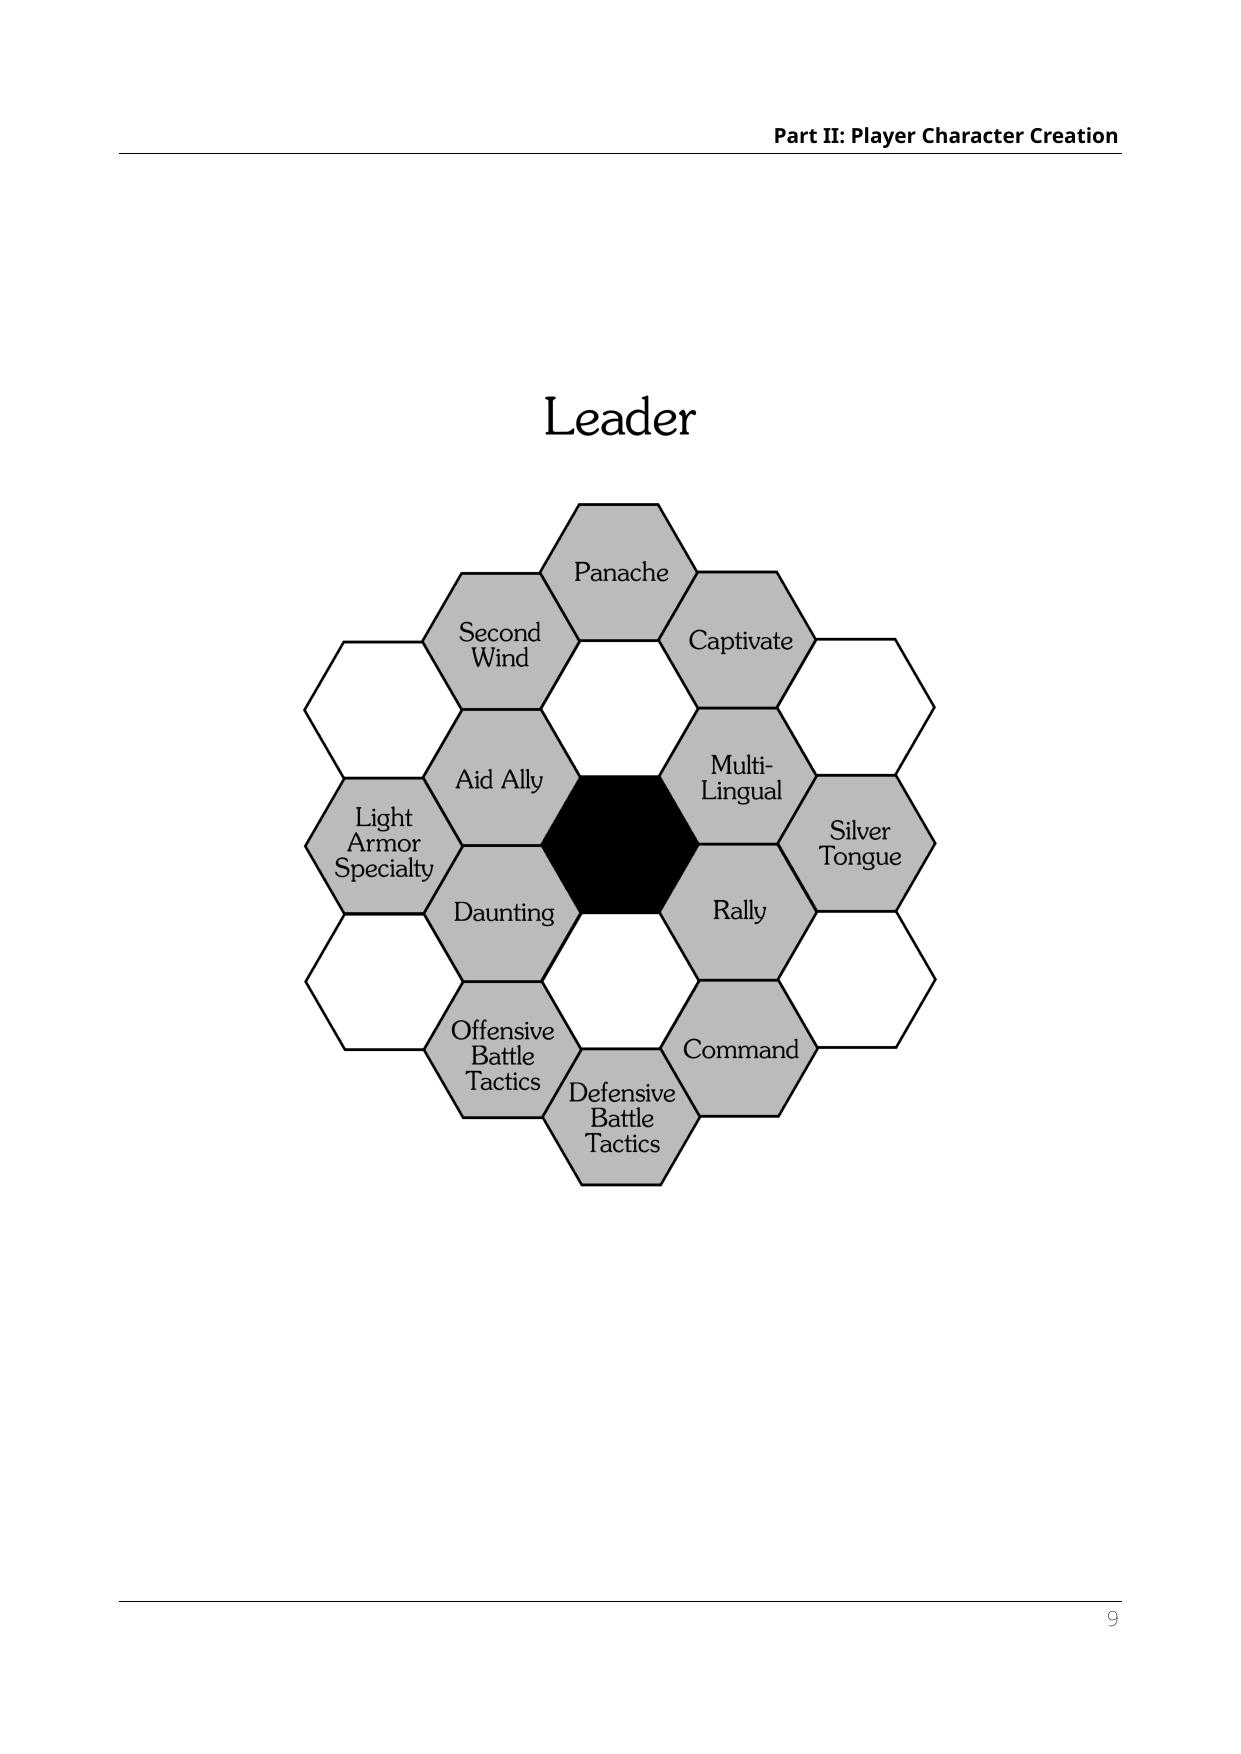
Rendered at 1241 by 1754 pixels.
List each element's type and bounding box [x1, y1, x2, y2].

picture [118, 182, 1122, 1507]
